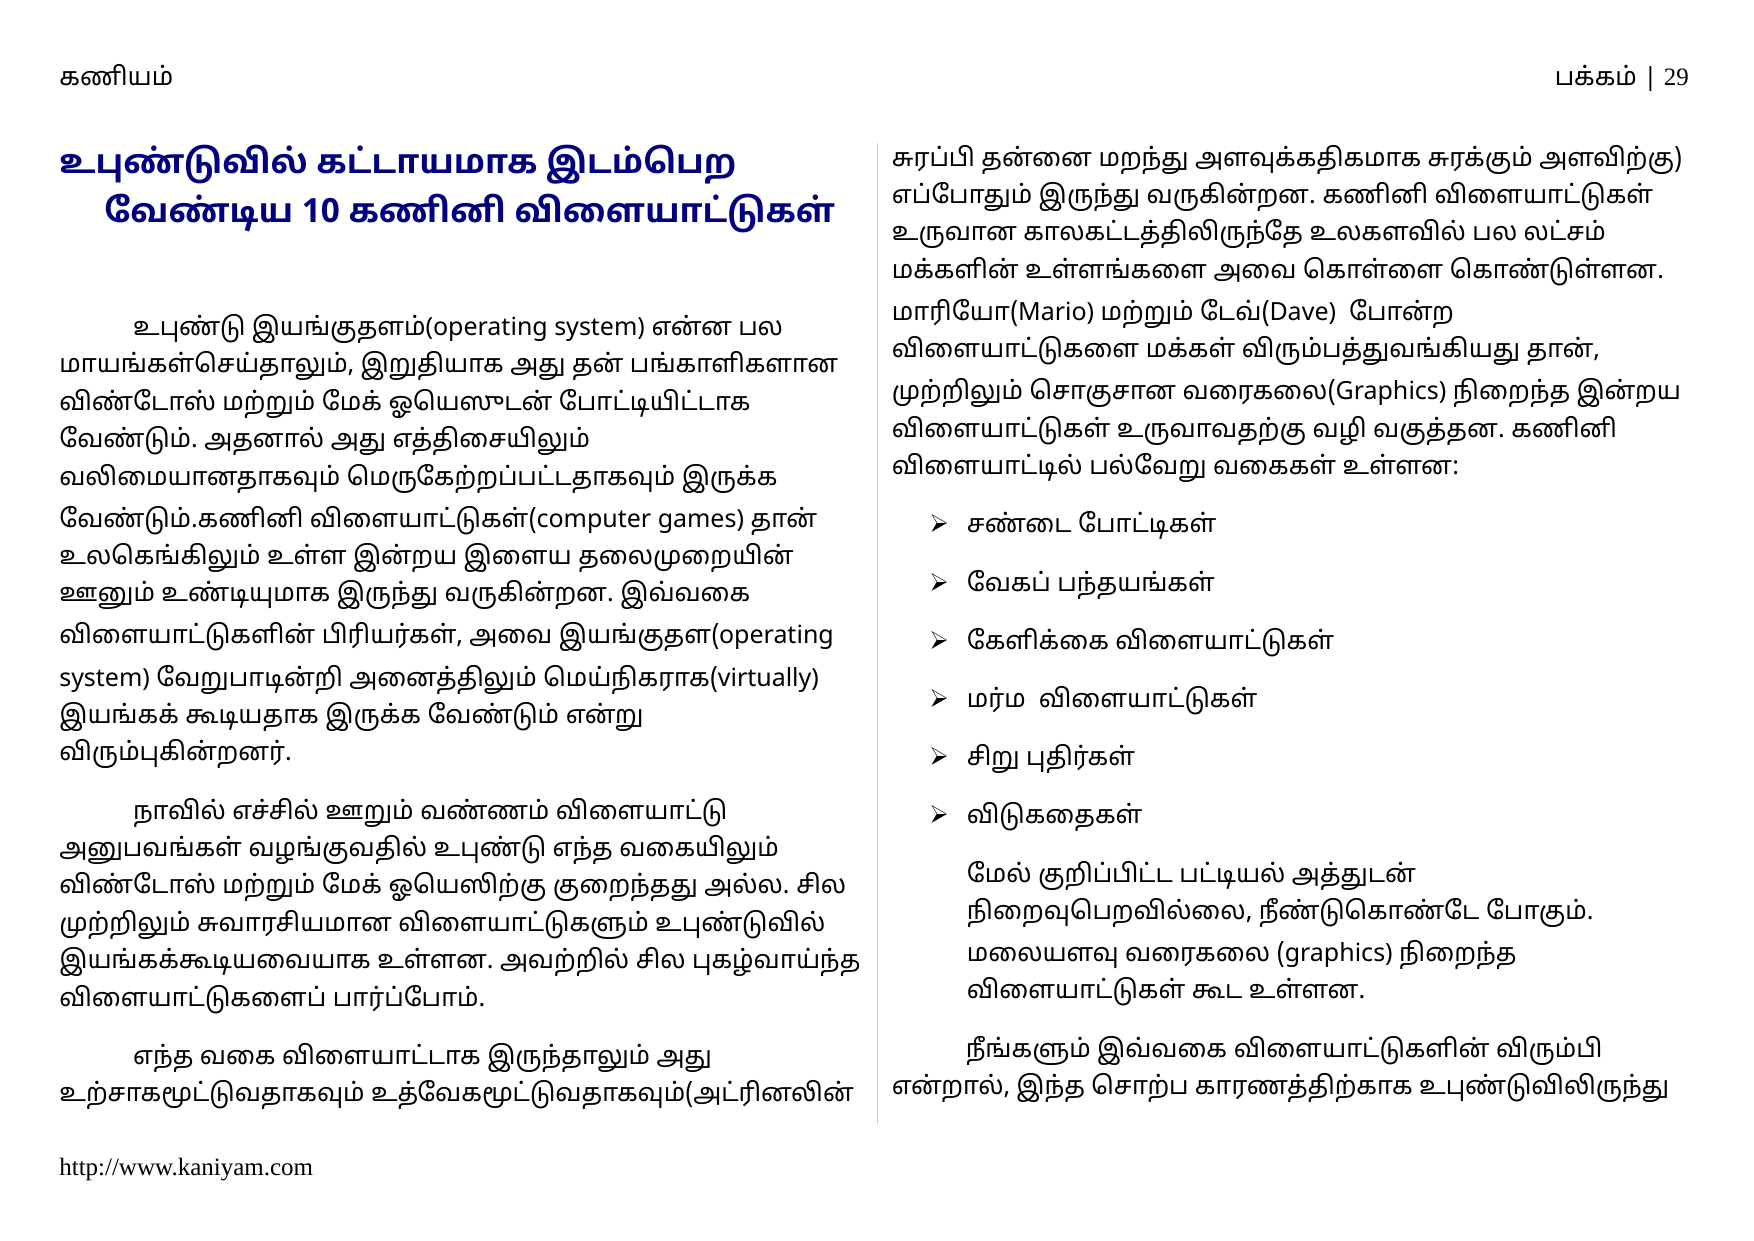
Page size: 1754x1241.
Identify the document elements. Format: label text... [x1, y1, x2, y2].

list மேல் குறிப்பிட்ட பட்டியல் அத்துடன் நிறைவுபெறவில்லை, நீண்டுகொண்டே போகும். மலையளவு வரைகலை (graphics) நிறைந்த விளையாட்டுகள் கூட உள்ளன. [929, 860, 1695, 1009]
text சுரப்பி தன்னை மறந்து அளவுக்கதிகமாக சுரக்கும் அளவிற்கு) எப்போதும் இருந்து வருகின்றன. கணினி விளையாட்டுகள் உருவான காலகட்டத்திலிருந்தே உலகளவில் பல லட்சம் மக்களின் உள்ளங்களை அவை கொள்ளை கொண்டுள்ளன. மாரியோ(Mario) மற்றும் டேவ்(Dave) போன்ற விளையாட்டுகளை மக்கள் விரும்பத்துவங்கியது தான், முற்றிலும் சொகுசான வரைகலை(Graphics) நிறைந்த இன்றய விளையாட்டுகள் உருவாவதற்கு வழி வகுத்தன. கணினி விளையாட்டில் பல்வேறு வகைகள் உள்ளன: [892, 143, 1695, 485]
list விடுகதைகள் [929, 801, 1695, 834]
text நீங்களும் இவ்வகை விளையாட்டுகளின் விரும்பி என்றால், இந்த சொற்ப காரணத்திற்காக உபுண்டுவிலிருந்து [892, 1035, 1695, 1105]
list கேளிக்கை விளையாட்டுகள் [929, 627, 1695, 659]
list சண்டை போட்டிகள் [929, 510, 1695, 543]
list மர்ம விளையாட்டுகள் [929, 685, 1695, 718]
list சிறு புதிர்கள் [929, 743, 1695, 776]
text நாவில் எச்சில் ஊறும் வண்ணம் விளையாட்டு அனுபவங்கள் வழங்குவதில் உபுண்டு எந்த வகையிலும் விண்டோஸ் மற்றும் மேக் ஓயெஸிற்கு குறைந்தது அல்ல. சில முற்றிலும் சுவாரசியமான விளையாட்டுகளும் உபுண்டுவில் இயங்கக்கூடியவையாக உள்ளன. அவற்றில் சில புகழ்வாய்ந்த விளையாட்டுகளைப் பார்ப்போம். [59, 797, 862, 1016]
text உபுண்டு இயங்குதளம்(operating system) என்ன பல மாயங்கள்செய்தாலும், இறுதியாக அது தன் பங்காளிகளான விண்டோஸ் மற்றும் மேக் ஓயெஸுடன் போட்டியிட்டாக வேண்டும். அதனால் அது எத்திசையிலும் வலிமையானதாகவும் மெருகேற்றப்பட்டதாகவும் இருக்க வேண்டும்.கணினி விளையாட்டுகள்(computer games) தான் உலகெங்கிலும் உள்ள இன்றய இளைய தலைமுறையின் ஊனும் உண்டியுமாக இருந்து வருகின்றன. இவ்வகை விளையாட்டுகளின் பிரியர்கள், அவை இயங்குதள(operating system) வேறுபாடின்றி அனைத்திலும் மெய்நிகராக(virtually) இயங்கக் கூடியதாக இருக்க வேண்டும் என்று விரும்புகின்றனர். [59, 309, 862, 771]
list வேகப் பந்தயங்கள் [929, 568, 1695, 601]
subtitle உபுண்டுவில் கட்டாயமாக இடம்பெற வேண்டிய 10 கணினி விளையாட்டுகள் [59, 143, 862, 236]
text எந்த வகை விளையாட்டாக இருந்தாலும் அது உற்சாகமூட்டுவதாகவும் உத்வேகமூட்டுவதாகவும்(அட்ரினலின் [59, 1042, 862, 1112]
